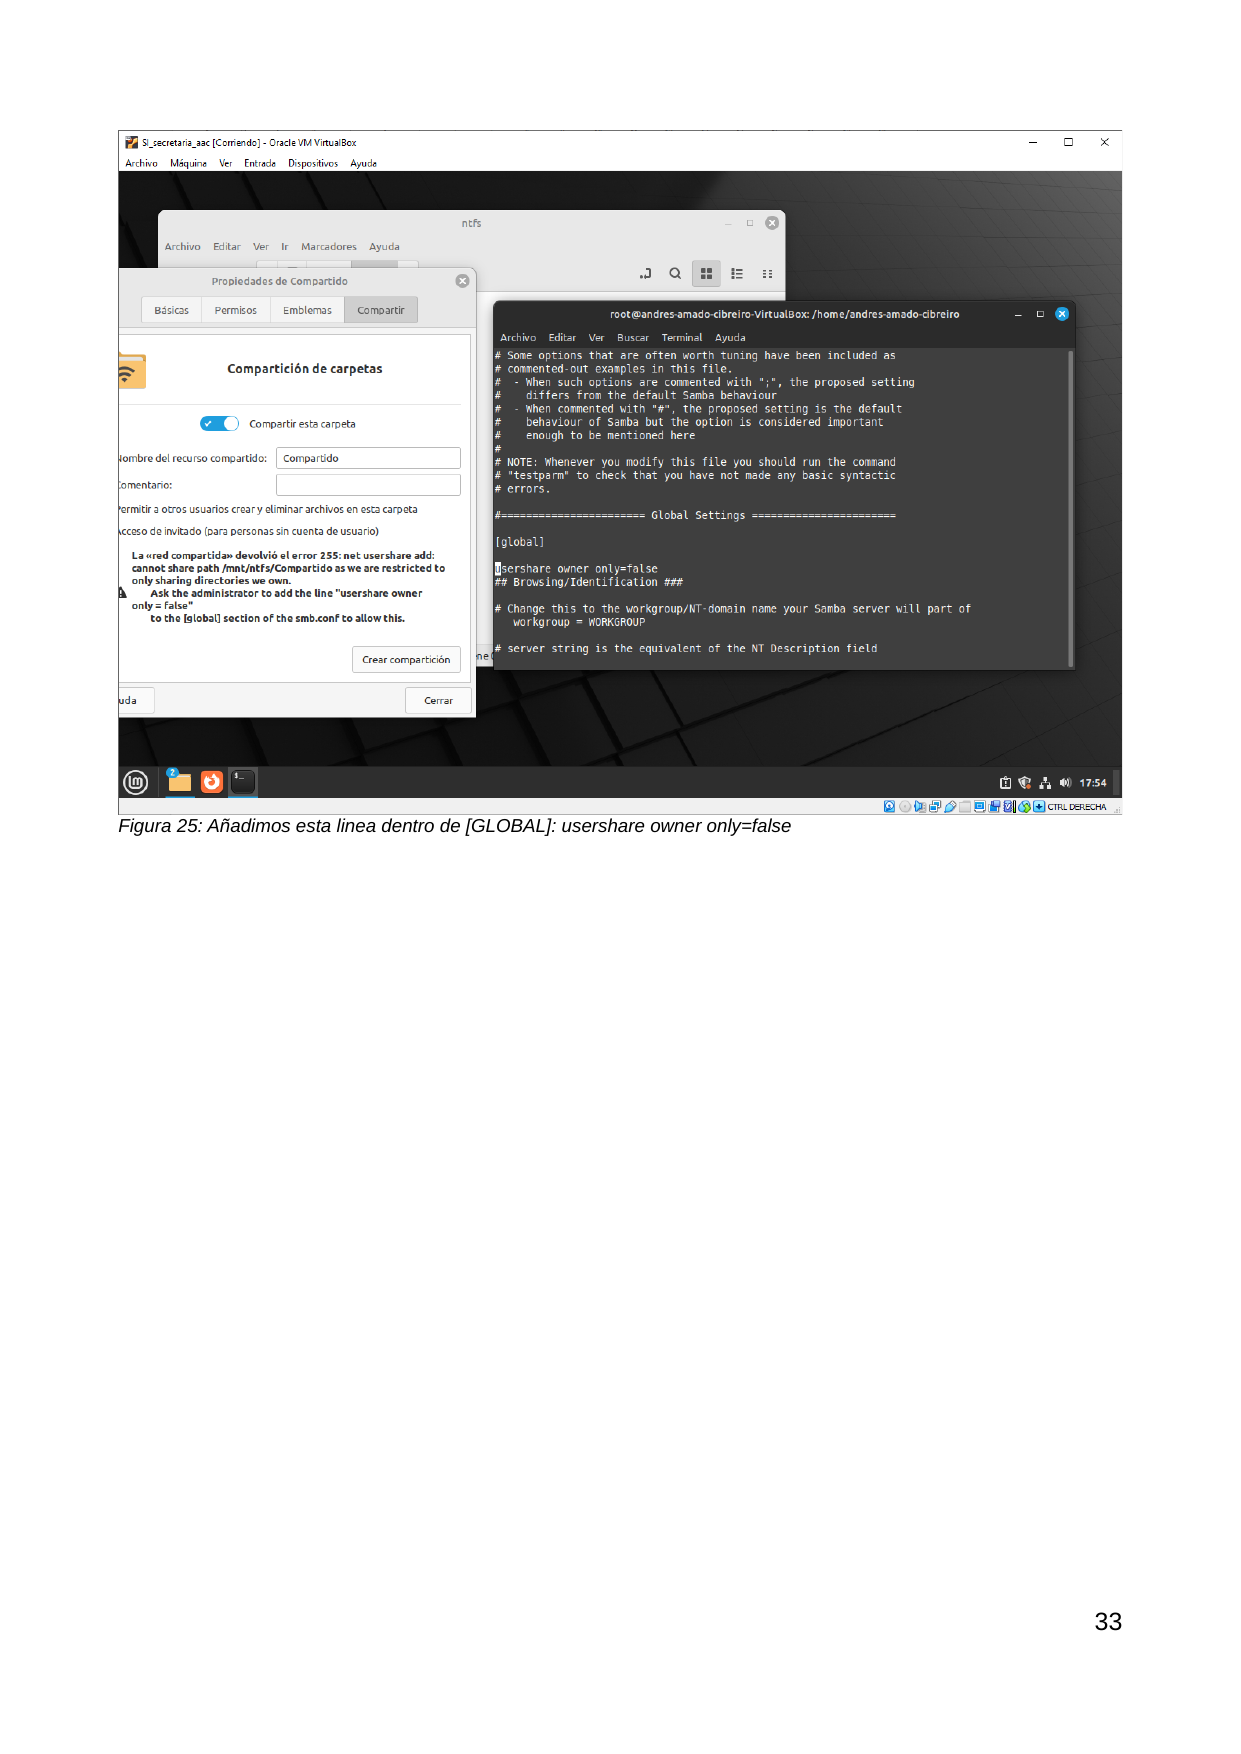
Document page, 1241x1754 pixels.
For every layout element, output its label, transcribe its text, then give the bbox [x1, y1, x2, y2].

text Figura 25: Añadimos esta linea dentro de [GLOBAL]: usershare owner only=false [118, 815, 1122, 837]
picture [118, 130, 1123, 815]
